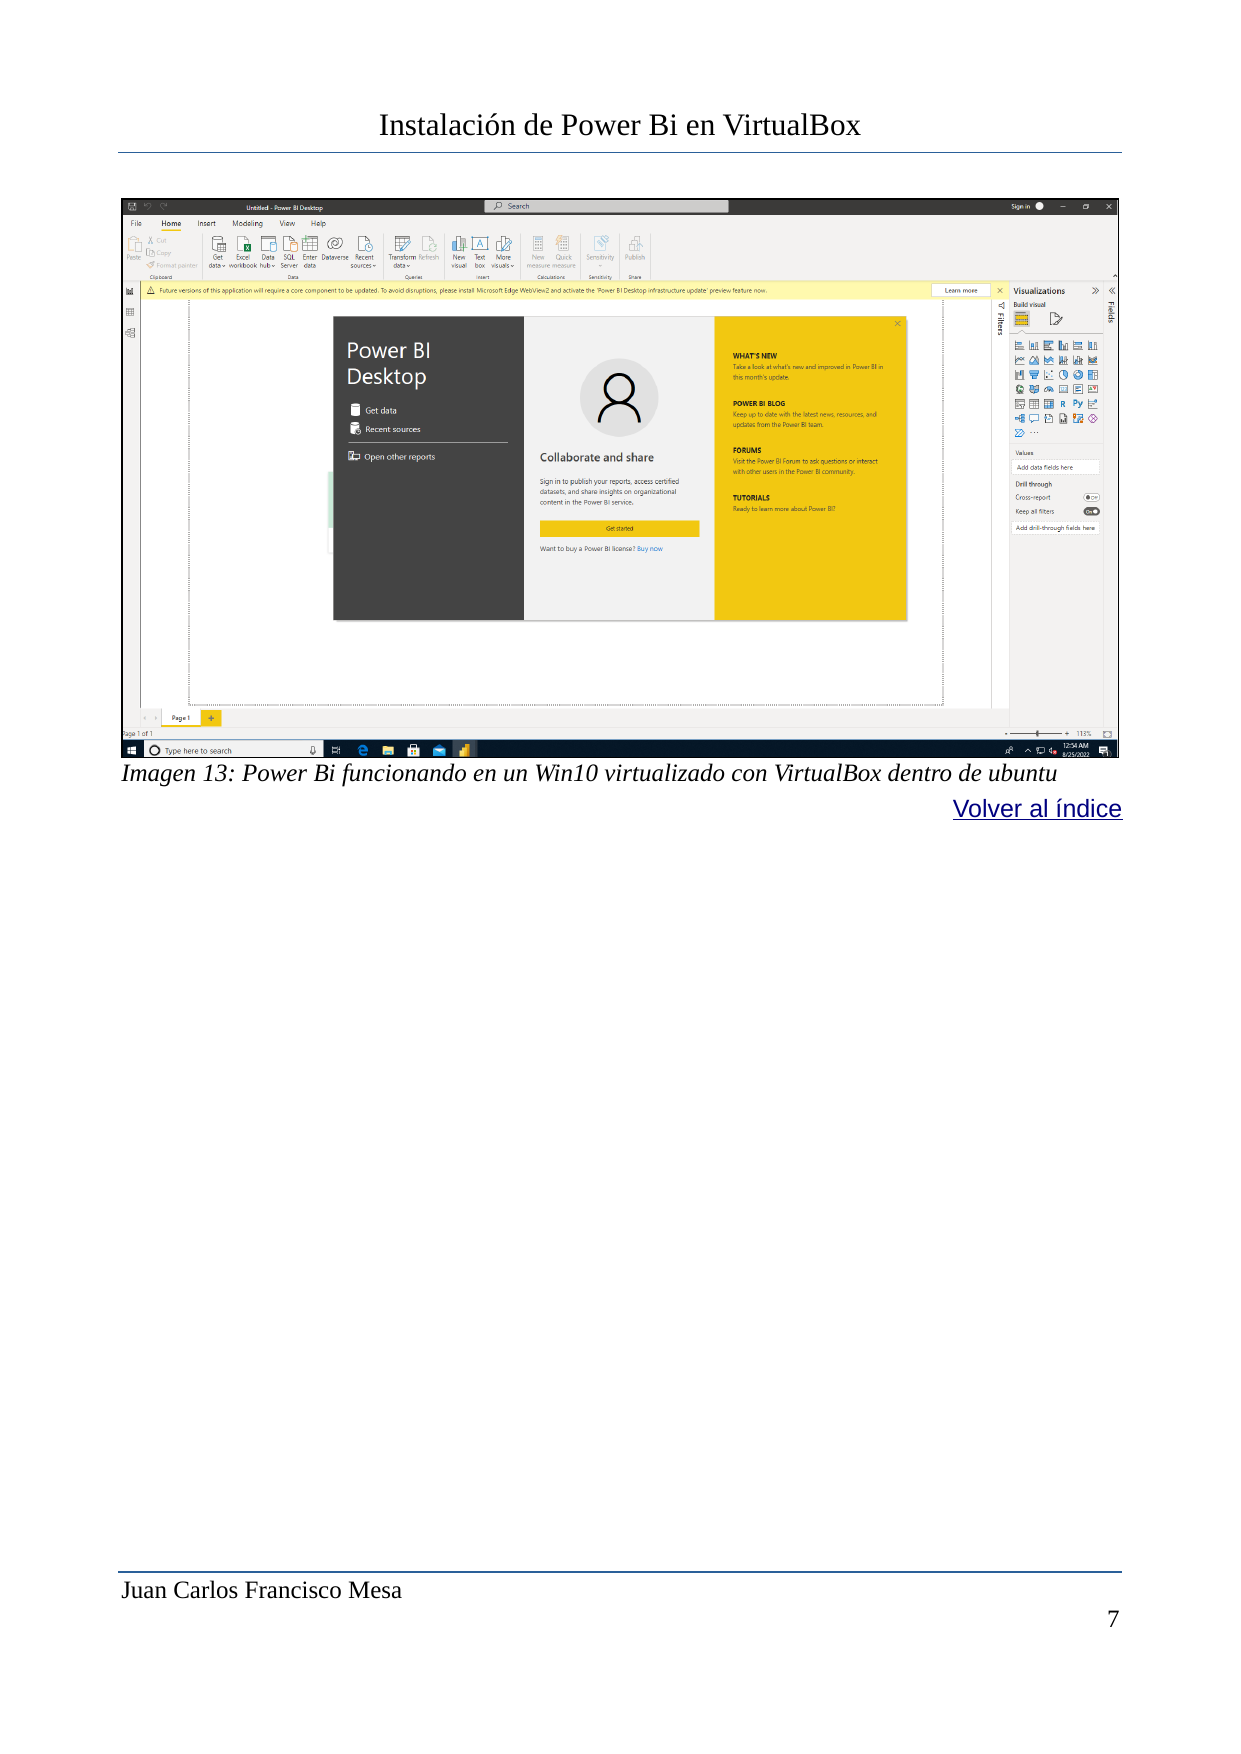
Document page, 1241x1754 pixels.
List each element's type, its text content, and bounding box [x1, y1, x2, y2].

text Volver al índice [118, 183, 1122, 823]
text Imagen 13: Power Bi funcionando en un Win10 virtualizado con VirtualBox dentro de ubuntu [121, 758, 1119, 787]
picture [123, 200, 1118, 757]
